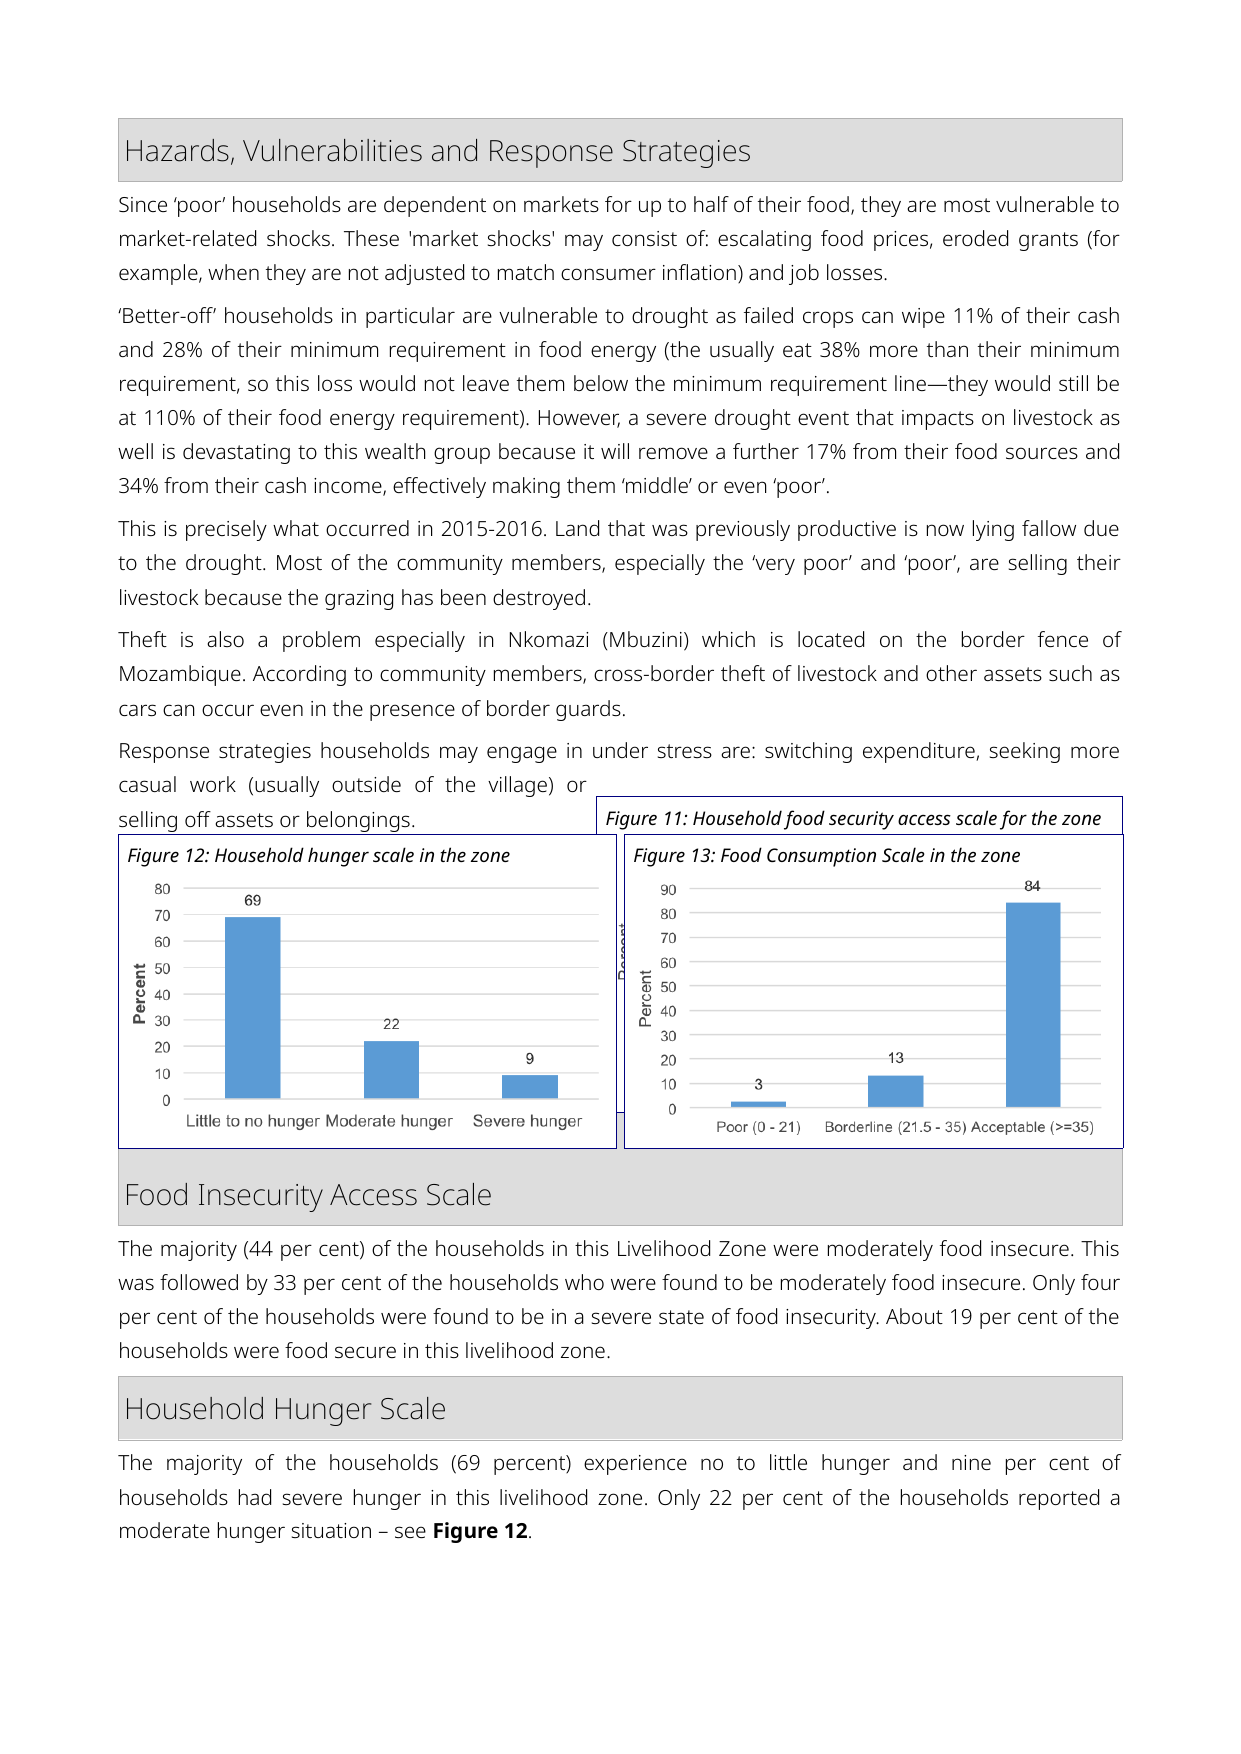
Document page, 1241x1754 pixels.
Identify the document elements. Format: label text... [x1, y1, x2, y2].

table_header Food Insecurity Access Scale [119, 1149, 1122, 1225]
picture [605, 830, 1122, 1102]
table_header Household Hunger Scale [119, 1377, 1122, 1439]
text The majority (44 per cent) of the households in this Livelihood Zone were moderately food insecure. This was followed by 33 per cent of the households who were found to be moderately food insecure. Only four per cent of the households were found to be in a severe state of food insecurity. About 19 per cent of the households were food secure in this livelihood zone. [118, 1234, 1122, 1365]
text This is precisely what occurred in 2015-2016. Land that was previously productive is now lying fallow due to the drought. Most of the community members, especially the ‘very poor’ and ‘poor’, are selling their livestock because the grazing has been destroyed. [118, 514, 1122, 611]
text Theft is also a problem especially in Nkomazi (Mbuzini) which is located on the border fence of Mozambique. According to community members, cross-border theft of livestock and other assets such as cars can occur even in the presence of border guards. [118, 626, 1122, 722]
table_header Hazards, Vulnerabilities and Response Strategies [119, 119, 1122, 181]
picture [633, 868, 1113, 1140]
text Response strategies households may engage in under stress are: switching expenditure, seeking more casual work (usually outside of the village) or selling off assets or belongings. [597, 797, 1122, 834]
text ‘Better-off’ households in particular are vulnerable to drought as failed crops can wipe 11% of their cash and 28% of their minimum requirement in food energy (the usually eat 38% more than their minimum requirement, so this loss would not leave them below the minimum requirement line—they would still be at 110% of their food energy requirement). However, a severe drought event that impacts on livestock as well is devastating to this wealth group because it will remove a further 17% from their food sources and 34% from their cash income, effectively making them ‘middle’ or even ‘poor’. [118, 301, 1122, 500]
text Figure 13: Food Consumption Scale in the zone [633, 843, 1114, 868]
text Response strategies households may engage in under stress are: switching expenditure, seeking more casual work (usually outside of the village) or selling off assets or belongings. [118, 737, 1122, 833]
text The majority of the households (69 percent) experience no to little hunger and nine per cent of households had severe hunger in this livelihood zone. Only 22 per cent of the households reported a moderate hunger situation – see Figure 12. [118, 1448, 1122, 1545]
picture [127, 868, 607, 1140]
text Figure 12: Household hunger scale in the zone [127, 843, 608, 868]
text Since ‘poor’ households are dependent on markets for up to half of their food, they are most vulnerable to market-related shocks. These 'market shocks' may consist of: escalating food prices, eroded grants (for example, when they are not adjusted to match consumer inflation) and job losses. [118, 190, 1122, 287]
text Figure 11: Household food security access scale for the zone [605, 805, 1113, 830]
